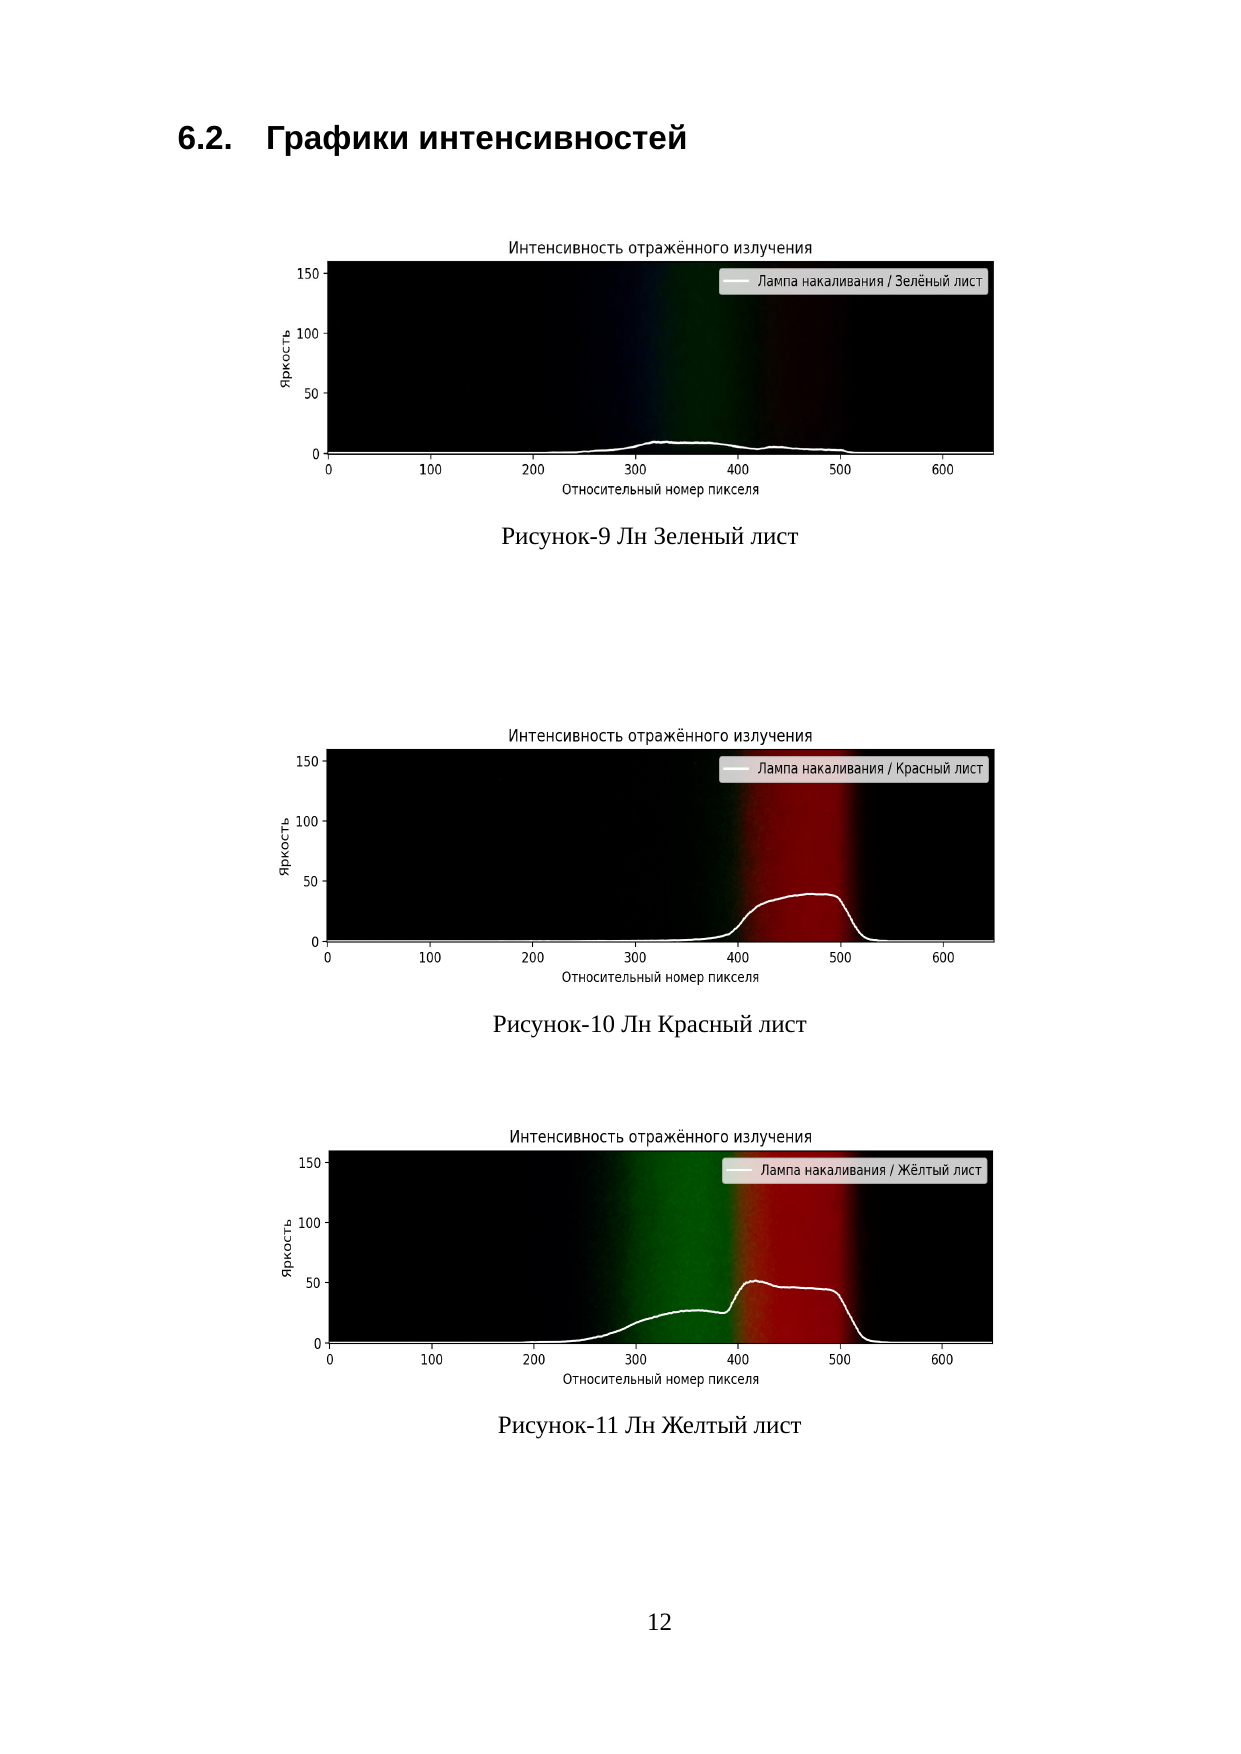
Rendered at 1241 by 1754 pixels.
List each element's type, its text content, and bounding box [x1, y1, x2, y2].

text Рисунок-9 Лн Зеленый лист [118, 521, 1122, 549]
picture [219, 693, 1080, 995]
picture [222, 1095, 1078, 1397]
text Рисунок-10 Лн Красный лист [118, 1009, 1122, 1037]
text Рисунок-11 Лн Желтый лист [118, 1411, 1122, 1439]
subtitle Графики интенсивностей [118, 118, 1122, 157]
picture [221, 205, 1079, 507]
